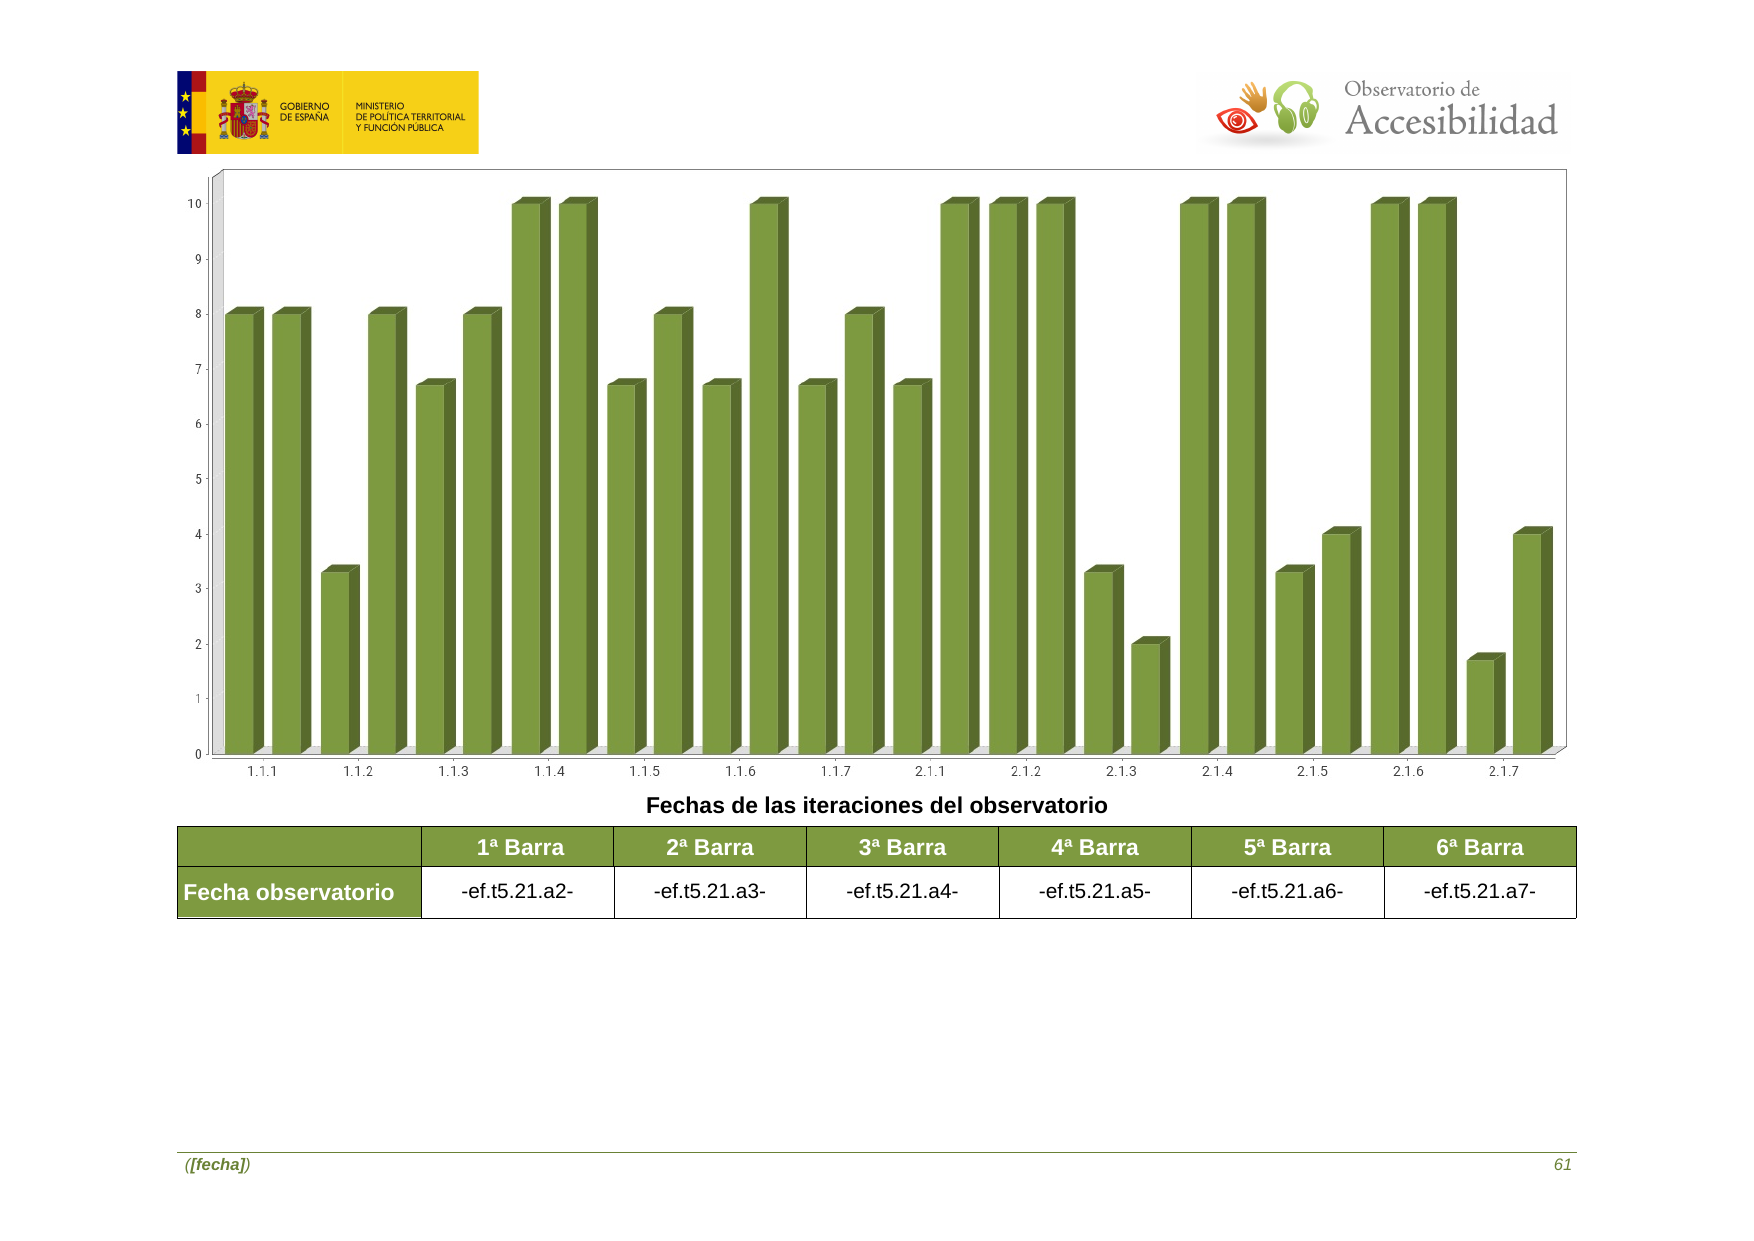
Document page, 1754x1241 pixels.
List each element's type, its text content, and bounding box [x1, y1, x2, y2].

table_header 2ª Barra [614, 827, 806, 866]
table_cell -ef.t5.21.a5- [1000, 867, 1191, 917]
table_cell -ef.t5.21.a2- [422, 867, 614, 917]
table_cell Fecha observatorio [178, 867, 421, 917]
table_cell -ef.t5.21.a6- [1192, 867, 1384, 917]
table_header 6ª Barra [1384, 827, 1576, 866]
picture [177, 159, 1577, 785]
table_cell -ef.t5.21.a7- [1385, 867, 1576, 917]
picture [1196, 72, 1572, 154]
table_header [178, 827, 421, 866]
text Fechas de las iteraciones del observatorio [177, 785, 1577, 818]
table_header 5ª Barra [1192, 827, 1383, 866]
table_header 4ª Barra [999, 827, 1191, 866]
table_header 1ª Barra [422, 827, 613, 866]
table_cell -ef.t5.21.a3- [615, 867, 806, 917]
picture [177, 71, 479, 154]
table_cell -ef.t5.21.a4- [807, 867, 999, 917]
table_header 3ª Barra [807, 827, 998, 866]
